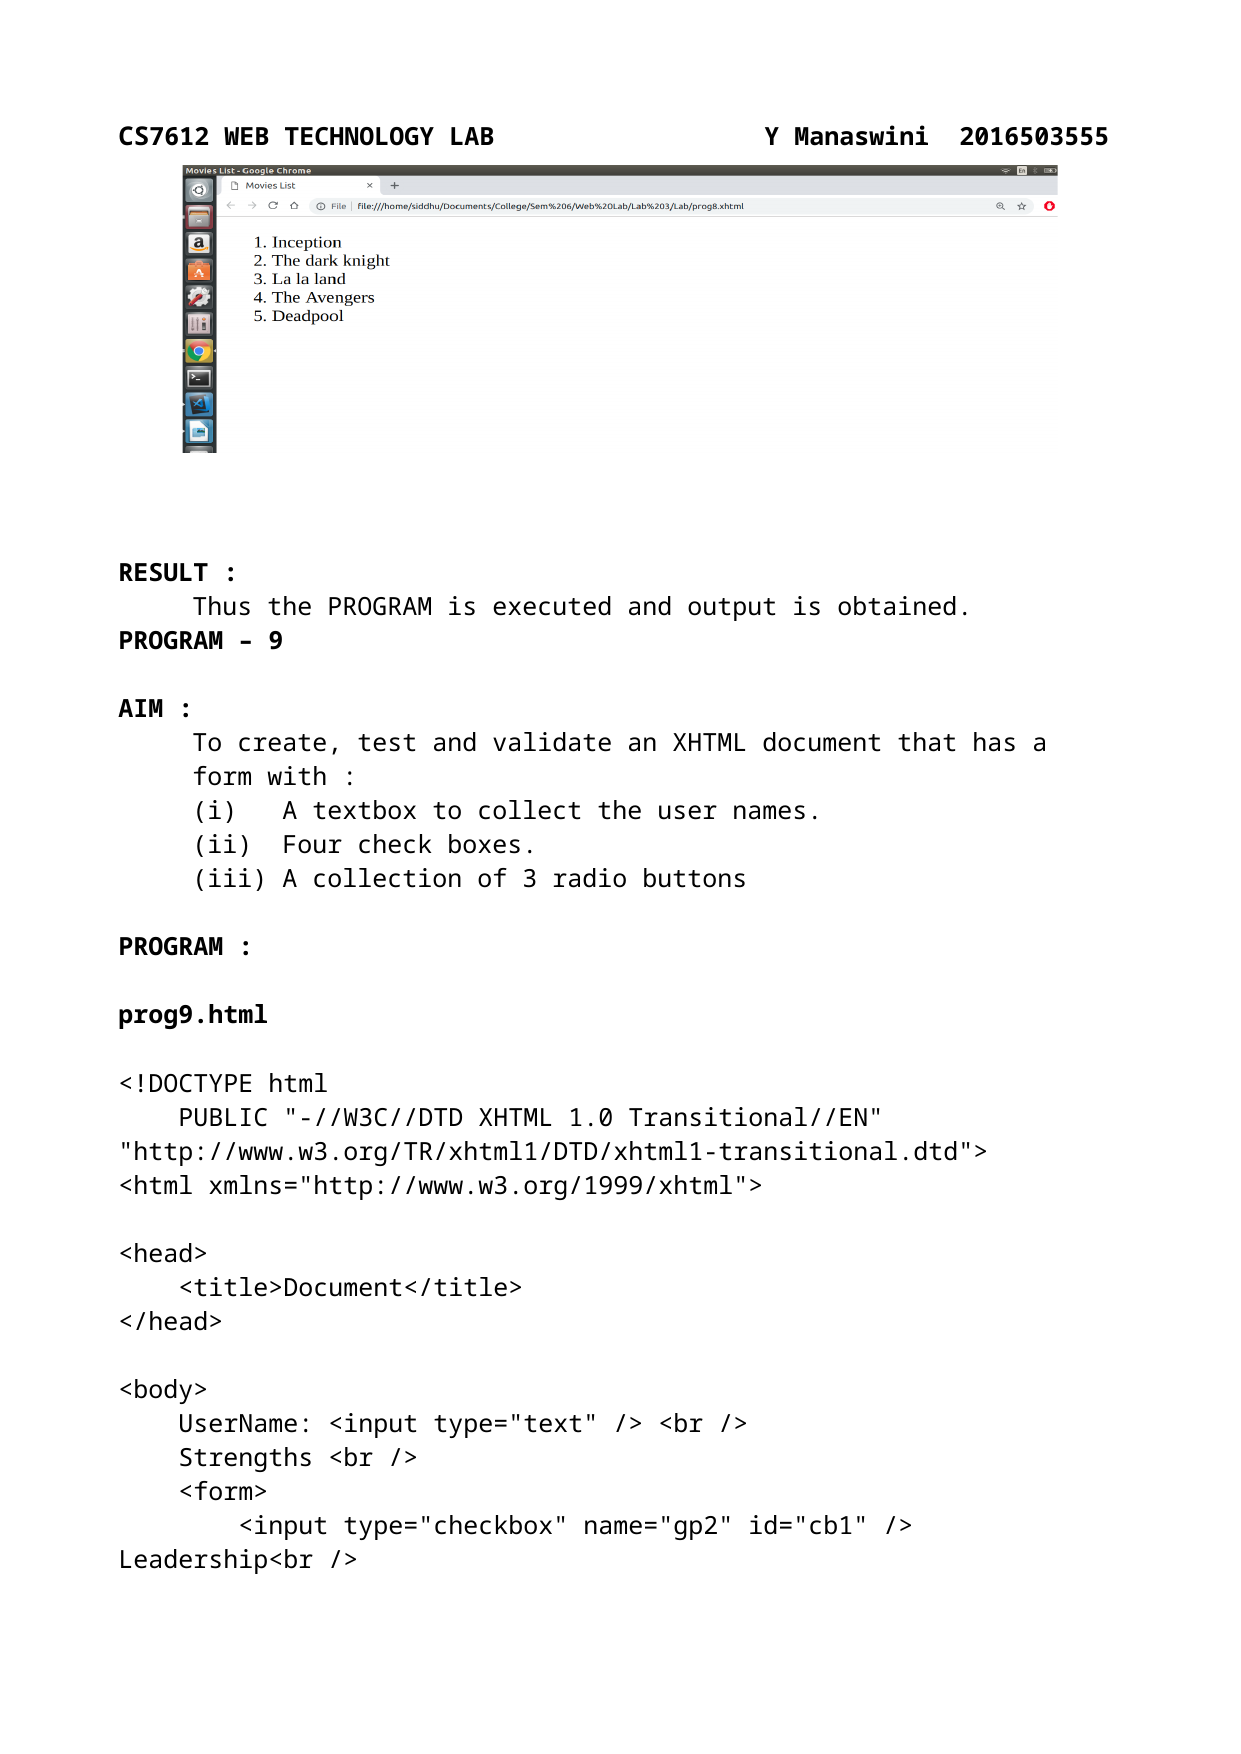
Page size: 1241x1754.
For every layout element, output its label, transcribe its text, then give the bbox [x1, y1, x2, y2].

text (ii) Four check boxes. [118, 827, 1122, 861]
text prog9.html [118, 997, 1122, 1031]
text <body> [118, 1372, 1122, 1406]
text AIM : [118, 691, 1122, 724]
text <form> [118, 1474, 1122, 1508]
text (iii) A collection of 3 radio buttons [118, 861, 1122, 895]
text (i) A textbox to collect the user names. [118, 793, 1122, 827]
text PROGRAM – 9 [118, 622, 1122, 656]
text <title>Document</title> [118, 1269, 1122, 1304]
text <html xmlns="http://www.w3.org/1999/xhtml"> [118, 1167, 1122, 1201]
text <!DOCTYPE html [118, 1065, 1122, 1099]
picture [182, 165, 1058, 453]
text RESULT : [118, 554, 1122, 588]
text <head> [118, 1236, 1122, 1269]
text Thus the PROGRAM is executed and output is obtained. [118, 588, 1122, 622]
text Strengths <br /> [118, 1440, 1122, 1474]
text </head> [118, 1304, 1122, 1338]
text PROGRAM : [118, 929, 1122, 963]
text To create, test and validate an XHTML document that has a form with : [118, 724, 1122, 793]
text PUBLIC "-//W3C//DTD XHTML 1.0 Transitional//EN" "http://www.w3.org/TR/xhtml1/DTD/xhtml1-transitional.dtd"> [118, 1099, 1122, 1167]
text <input type="checkbox" name="gp2" id="cb1" /> Leadership<br /> [118, 1508, 1122, 1576]
text UserName: <input type="text" /> <br /> [118, 1406, 1122, 1440]
